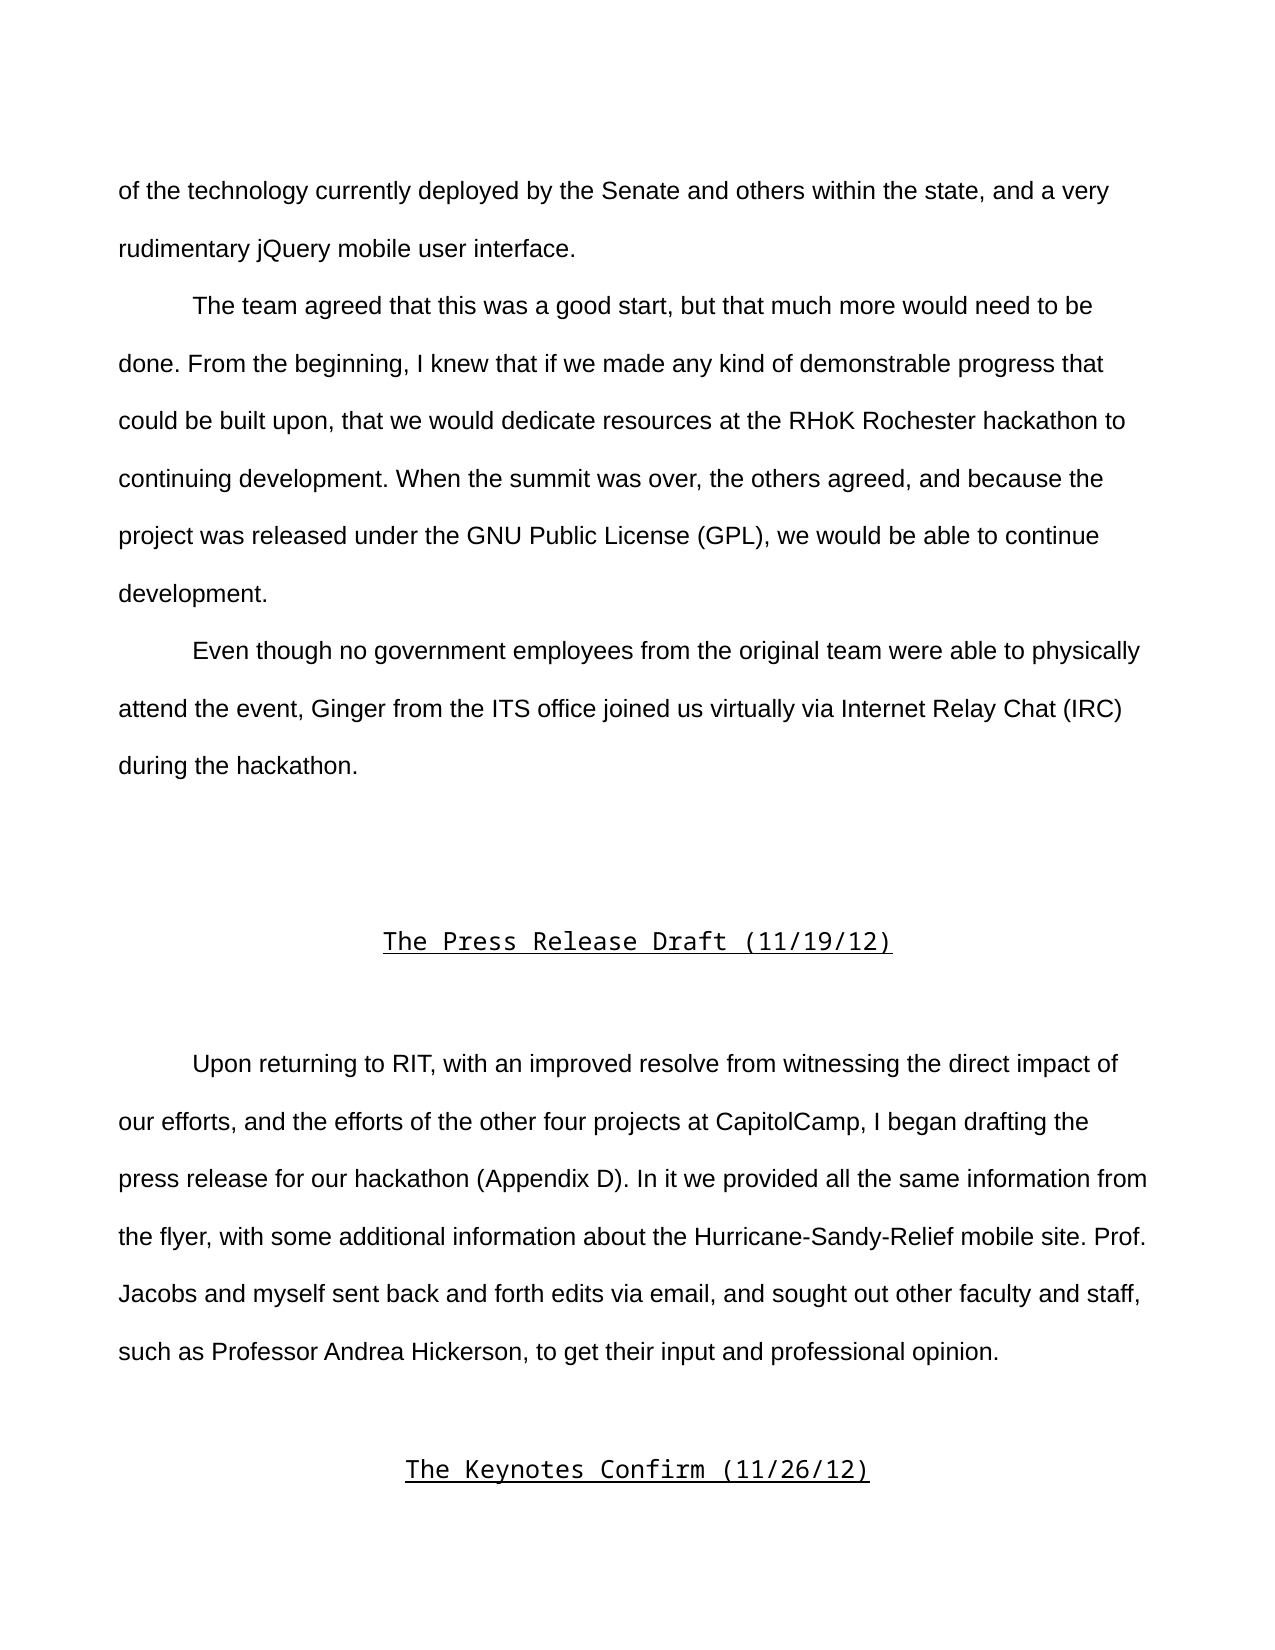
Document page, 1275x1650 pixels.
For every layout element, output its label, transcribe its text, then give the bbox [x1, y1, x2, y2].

text Upon returning to RIT, with an improved resolve from witnessing the direct impact of our efforts, and the efforts of the other four projects at CapitolCamp, I began drafting the press release for our hackathon (Appendix D). In it we provided all the same information from the flyer, with some additional information about the Hurricane-Sandy-Relief mobile site. Prof. Jacobs and myself sent back and forth edits via email, and sought out other faculty and staff, such as Professor Andrea Hickerson, to get their input and professional opinion. [118, 1049, 1157, 1366]
text The team agreed that this was a good start, but that much more would need to be done. From the beginning, I knew that if we made any kind of demonstrable progress that could be built upon, that we would dedicate resources at the RHoK Rochester hackathon to continuing development. When the summit was over, the others agreed, and because the project was released under the GNU Public License (GPL), we would be able to continue development. [118, 291, 1157, 608]
text The Keynotes Confirm (11/26/12) [118, 1452, 1157, 1486]
text The Press Release Draft (11/19/12) [118, 924, 1157, 958]
text of the technology currently deployed by the Senate and others within the state, and a very rudimentary jQuery mobile user interface. [118, 176, 1157, 263]
text Even though no government employees from the original team were able to physically attend the event, Ginger from the ITS office joined us virtually via Internet Relay Chat (IRC) during the hackathon. [118, 636, 1157, 780]
